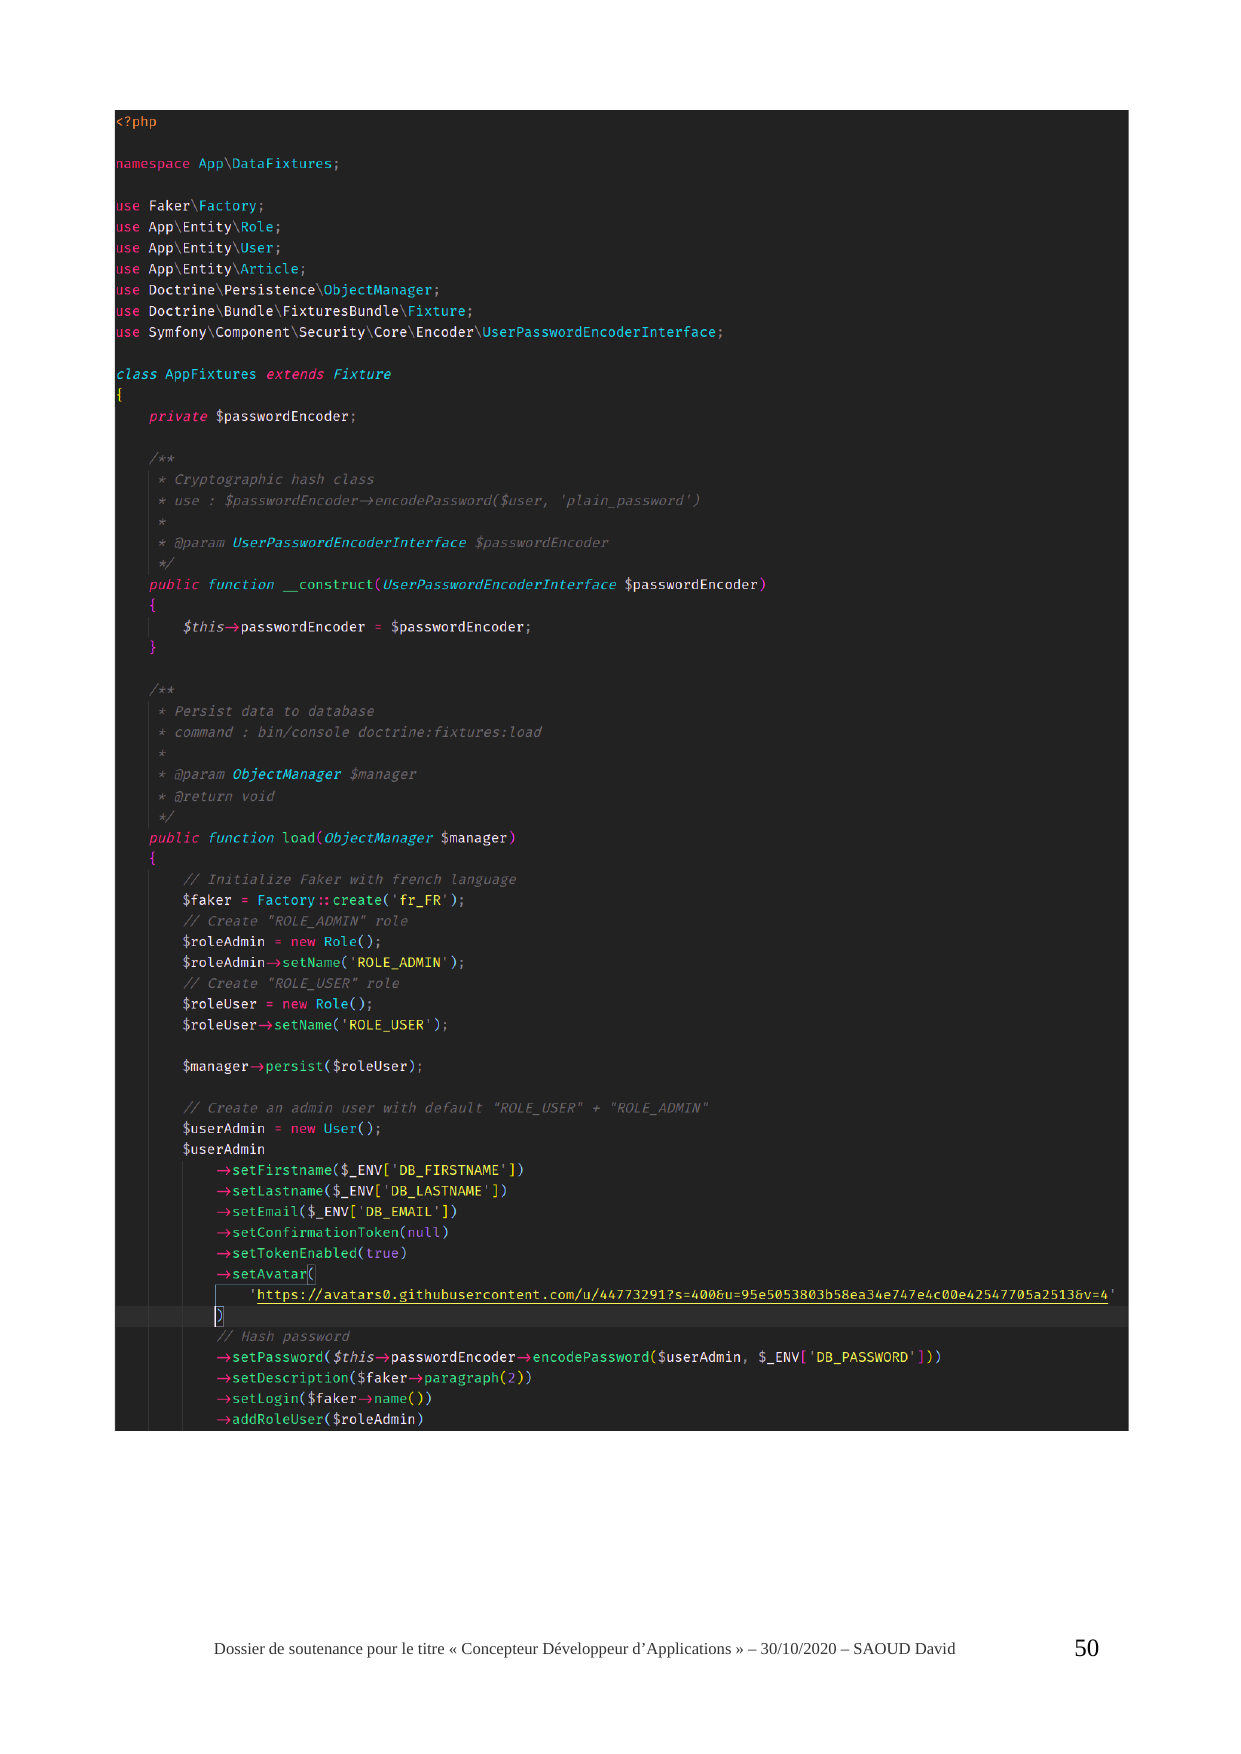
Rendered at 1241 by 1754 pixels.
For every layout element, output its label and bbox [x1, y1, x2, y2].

picture [114, 110, 1129, 1431]
